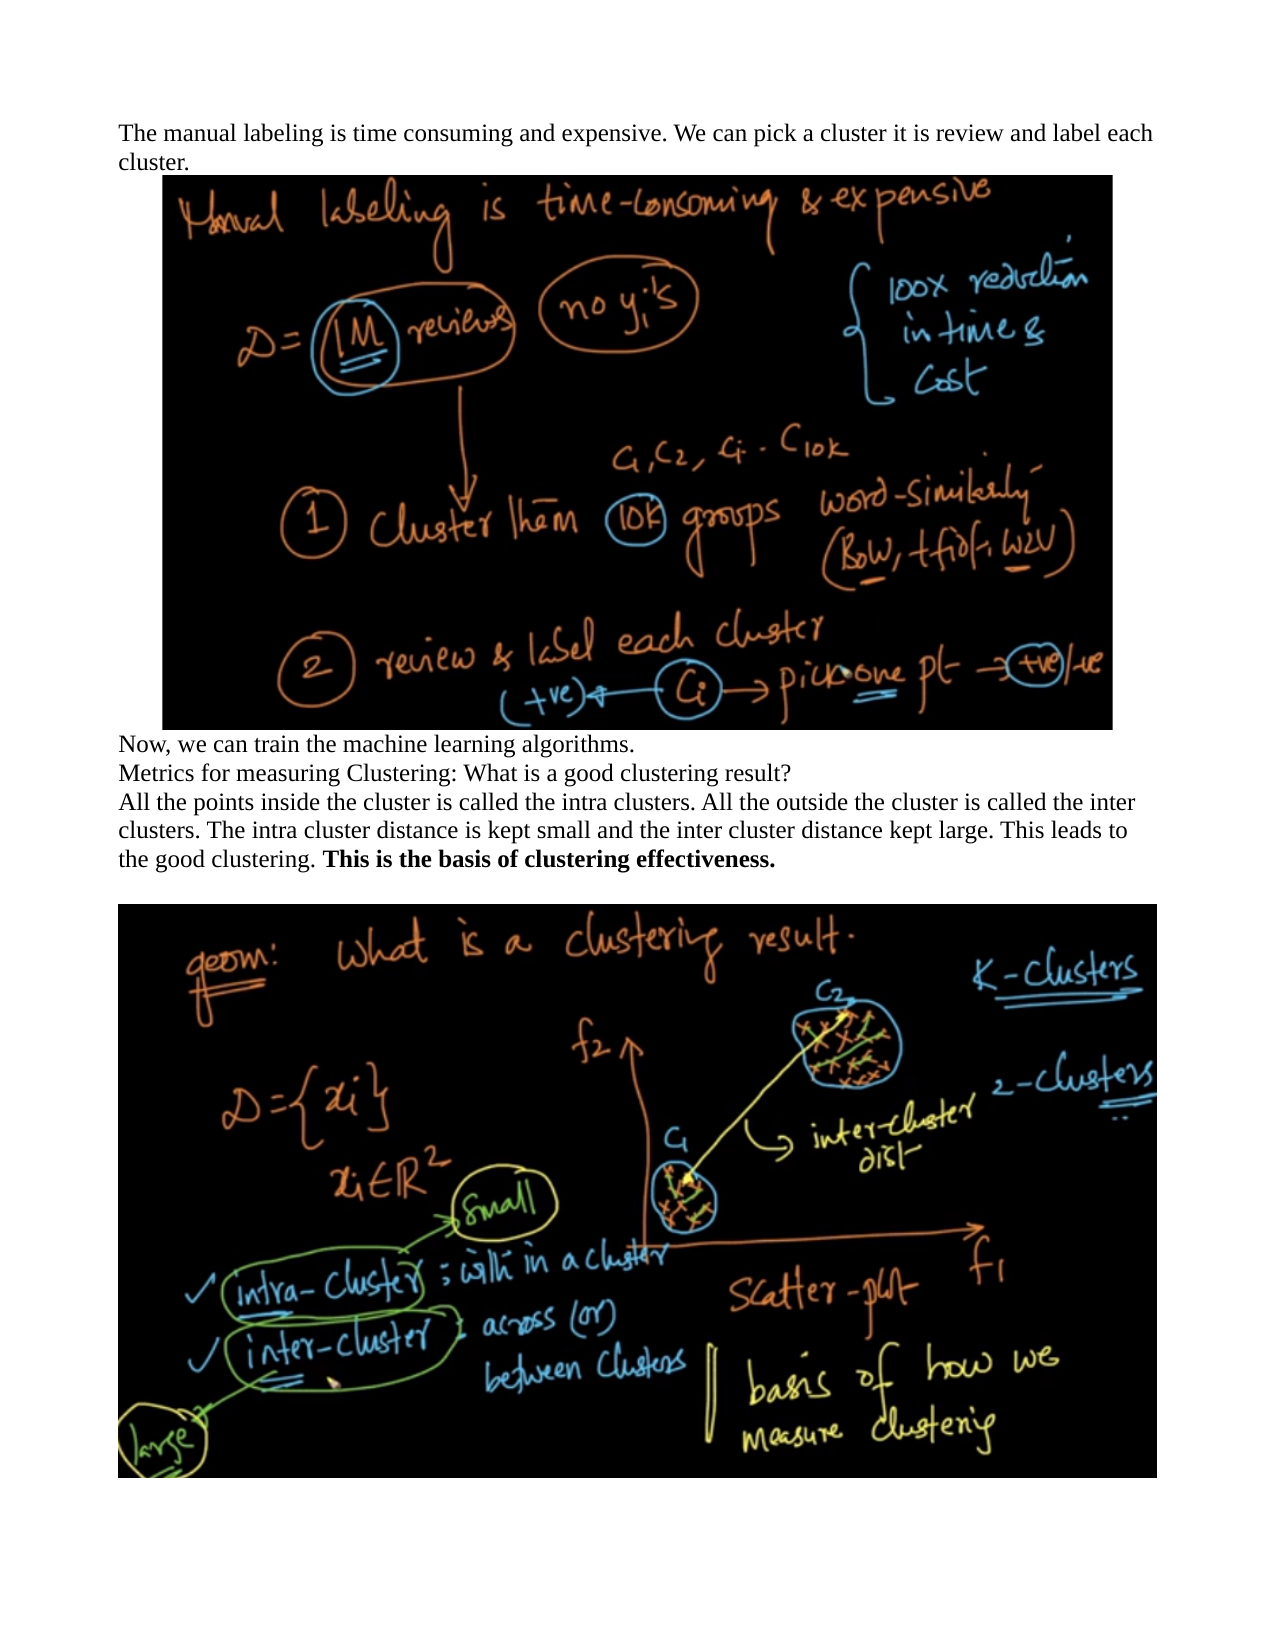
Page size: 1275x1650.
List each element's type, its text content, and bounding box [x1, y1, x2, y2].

picture [162, 175, 1113, 730]
picture [118, 904, 1157, 1478]
text Now, we can train the machine learning algorithms. [118, 176, 1157, 758]
text All the points inside the cluster is called the intra clusters. All the outside the cluster is called the inter clusters. The intra cluster distance is kept small and the inter cluster distance kept large. This leads to the good clustering. This is the basis of clustering effectiveness. [118, 787, 1157, 873]
text The manual labeling is time consuming and expensive. We can pick a cluster it is review and label each cluster. [118, 118, 1157, 176]
text Metrics for measuring Clustering: What is a good clustering result? [118, 758, 1157, 787]
